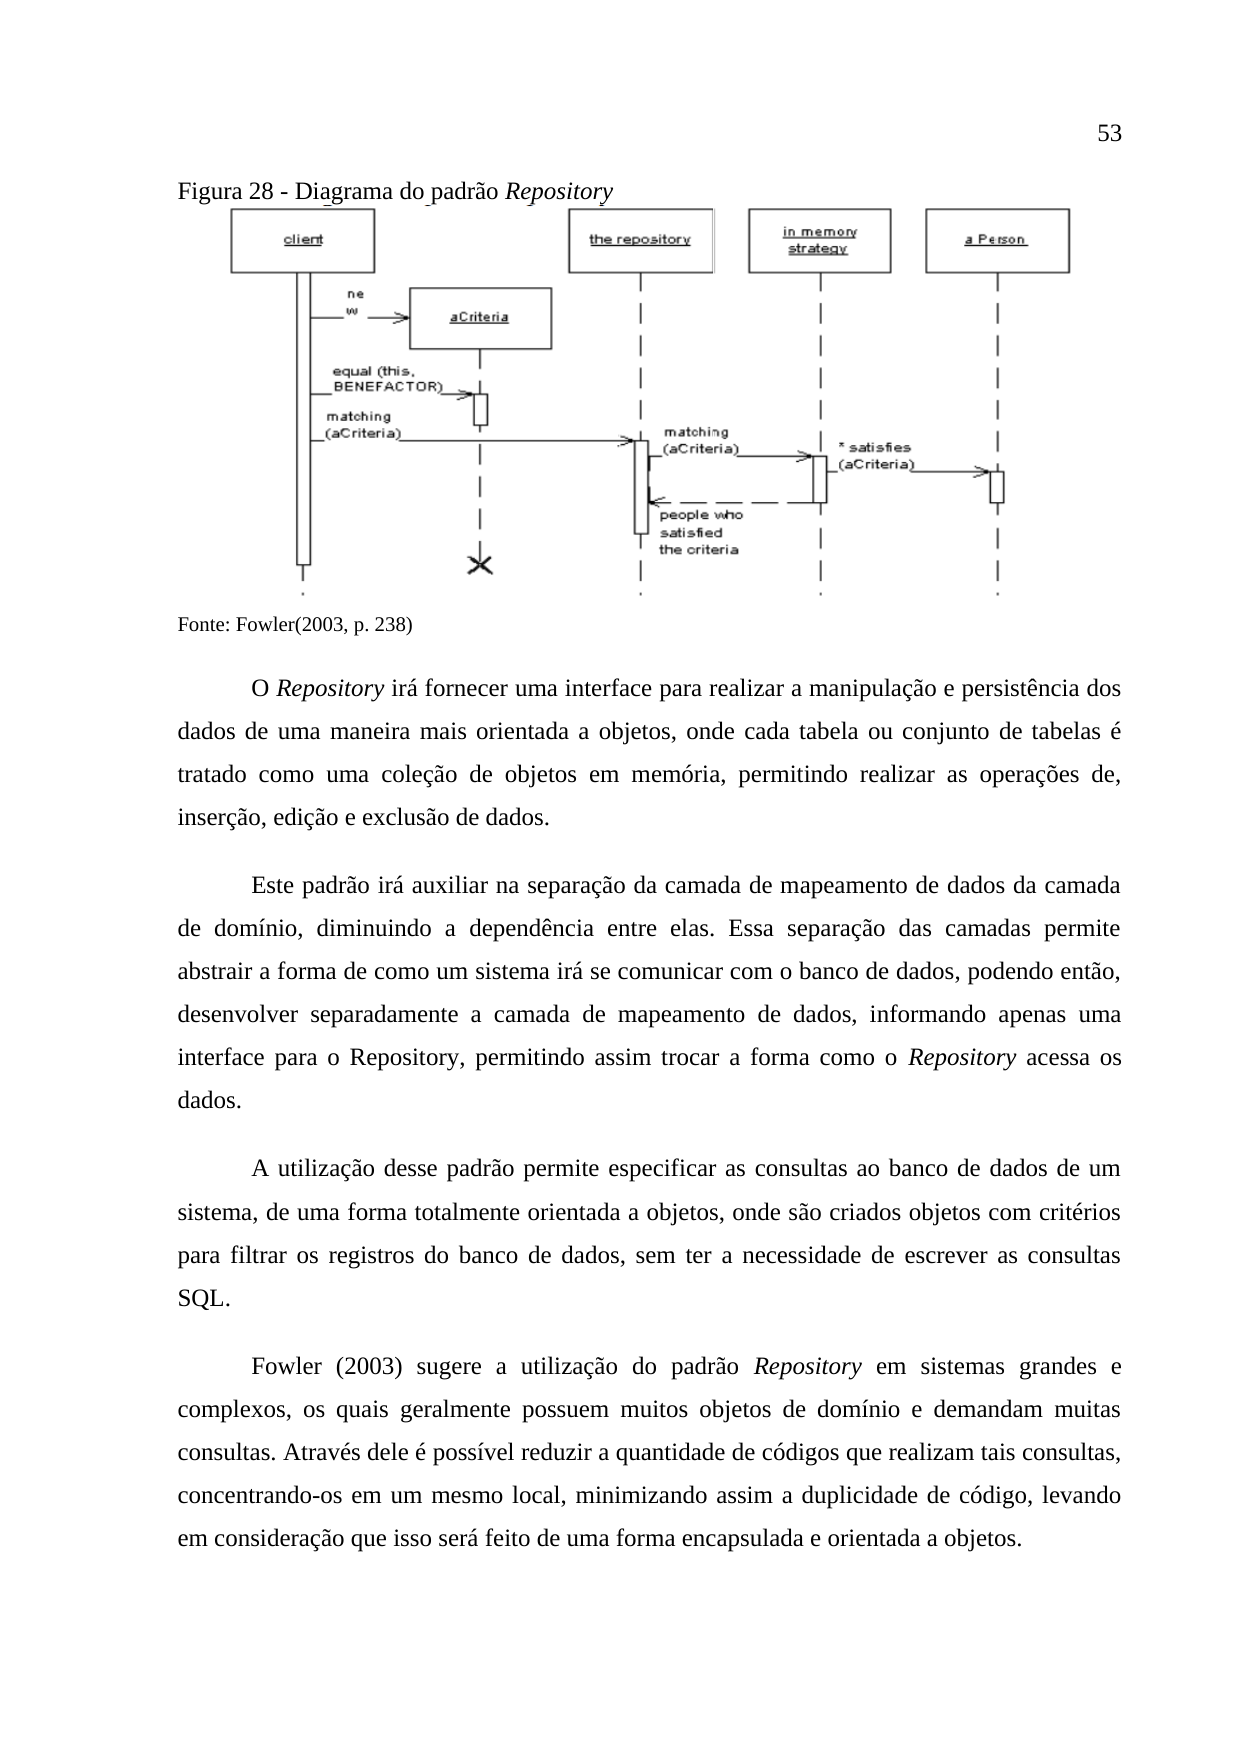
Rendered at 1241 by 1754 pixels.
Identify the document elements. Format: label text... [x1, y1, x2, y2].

text Figura 28 - Diagrama do padrão Repository [177, 176, 1122, 205]
text Fonte: Fowler(2003, p. 238) [177, 612, 1122, 636]
text Fowler (2003) sugere a utilização do padrão Repository em sistemas grandes e complexos, os quais geralmente possuem muitos objetos de domínio e demandam muitas consultas. Através dele é possível reduzir a quantidade de códigos que realizam tais consultas, concentrando-os em um mesmo local, minimizando assim a duplicidade de código, levando em consideração que isso será feito de uma forma encapsulada e orientada a objetos. [177, 1351, 1122, 1552]
text Este padrão irá auxiliar na separação da camada de mapeamento de dados da camada de domínio, diminuindo a dependência entre elas. Essa separação das camadas permite abstrair a forma de como um sistema irá se comunicar com o banco de dados, podendo então, desenvolver separadamente a camada de mapeamento de dados, informando apenas uma interface para o Repository, permitindo assim trocar a forma como o Repository acessa os dados. [177, 870, 1122, 1114]
picture [225, 205, 1074, 600]
text O Repository irá fornecer uma interface para realizar a manipulação e persistência dos dados de uma maneira mais orientada a objetos, onde cada tabela ou conjunto de tabelas é tratado como uma coleção de objetos em memória, permitindo realizar as operações de, inserção, edição e exclusão de dados. [177, 673, 1122, 831]
text A utilização desse padrão permite especificar as consultas ao banco de dados de um sistema, de uma forma totalmente orientada a objetos, onde são criados objetos com critérios para filtrar os registros do banco de dados, sem ter a necessidade de escrever as consultas SQL. [177, 1153, 1122, 1312]
